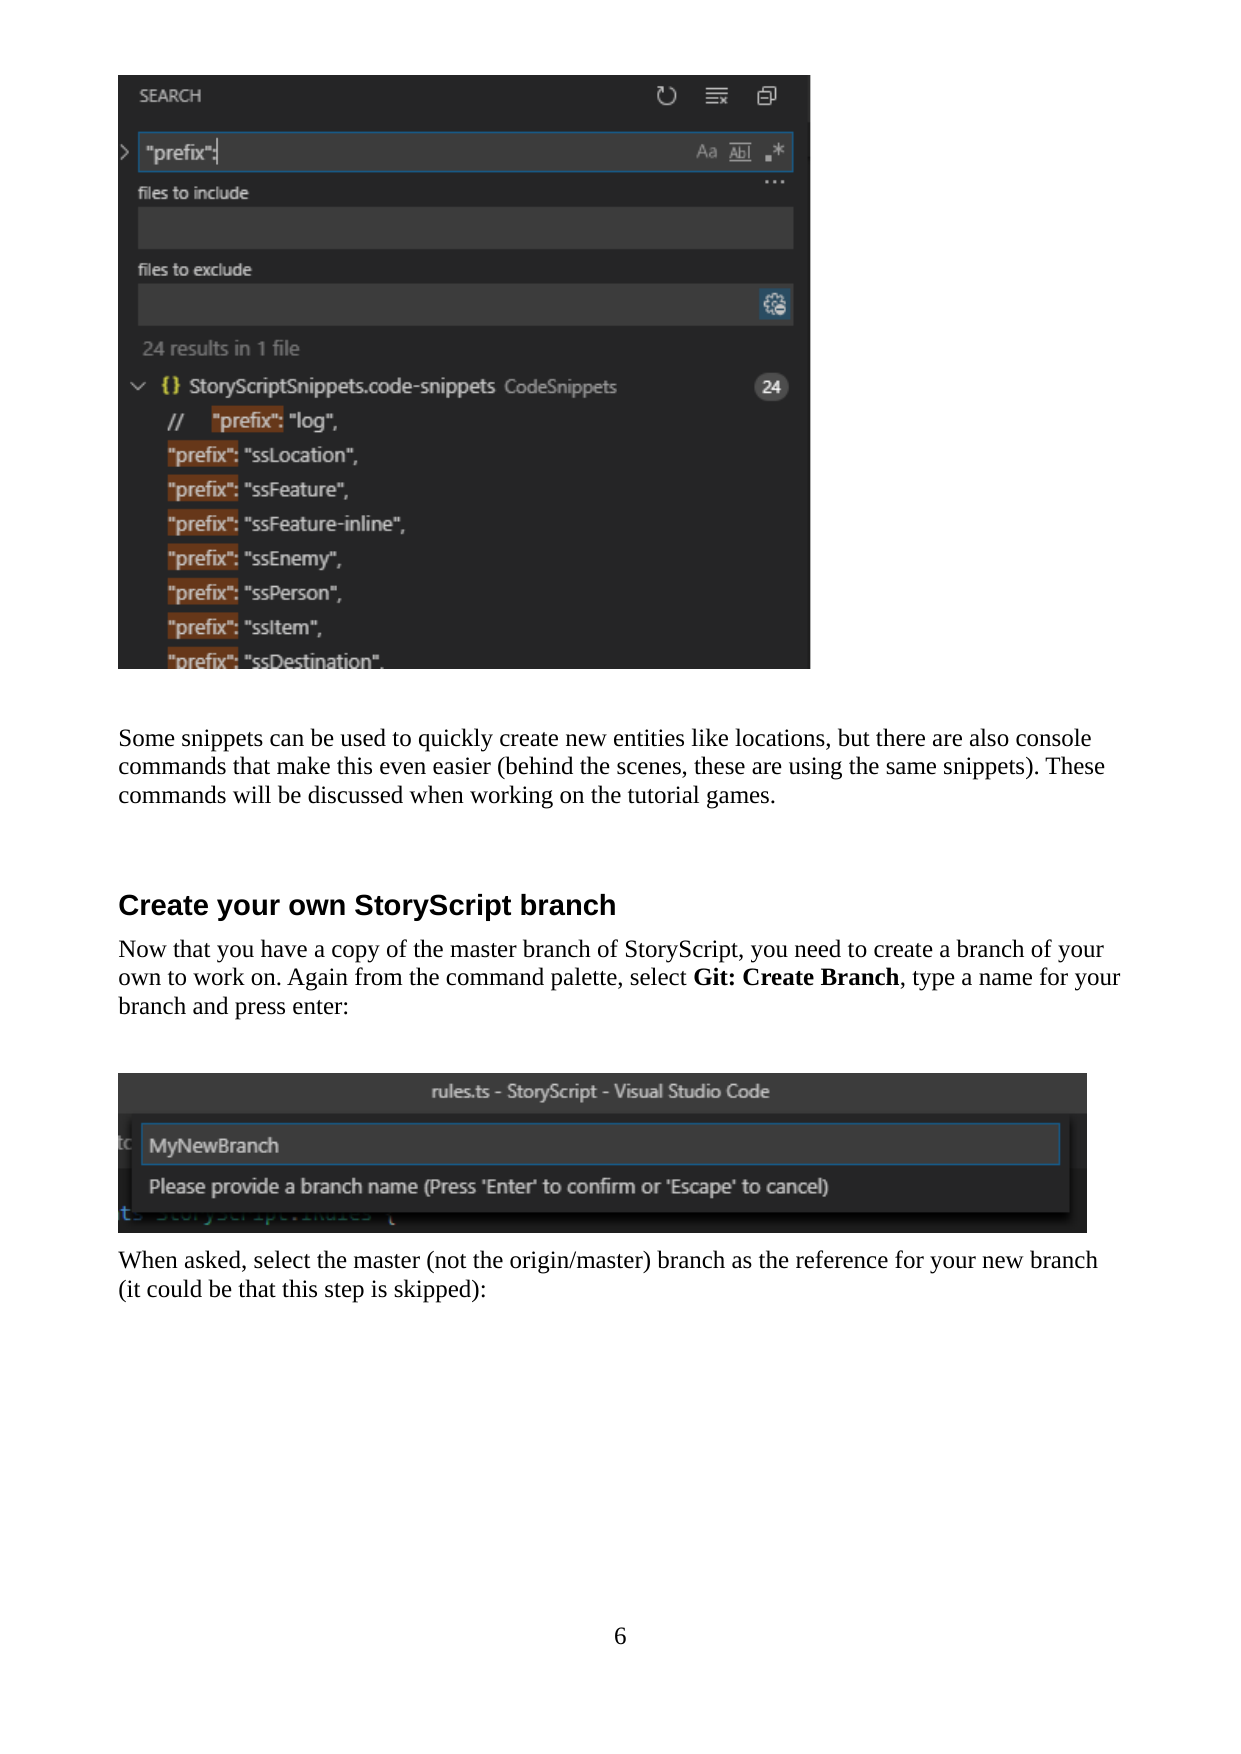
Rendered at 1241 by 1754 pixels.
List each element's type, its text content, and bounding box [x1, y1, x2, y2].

subtitle Create your own StoryScript branch [118, 888, 1122, 921]
text Some snippets can be used to quickly create new entities like locations, but there are also console commands that make this even easier (behind the scenes, these are using the same snippets). These commands will be discussed when working on the tutorial games. [118, 723, 1122, 809]
text When asked, select the master (not the origin/master) branch as the reference for your new branch (it could be that this step is skipped): [118, 1246, 1122, 1303]
text Now that you have a copy of the master branch of StoryScript, you need to create a branch of your own to work on. Again from the command palette, select Git: Create Branch, type a name for your branch and press enter: [118, 934, 1122, 1020]
